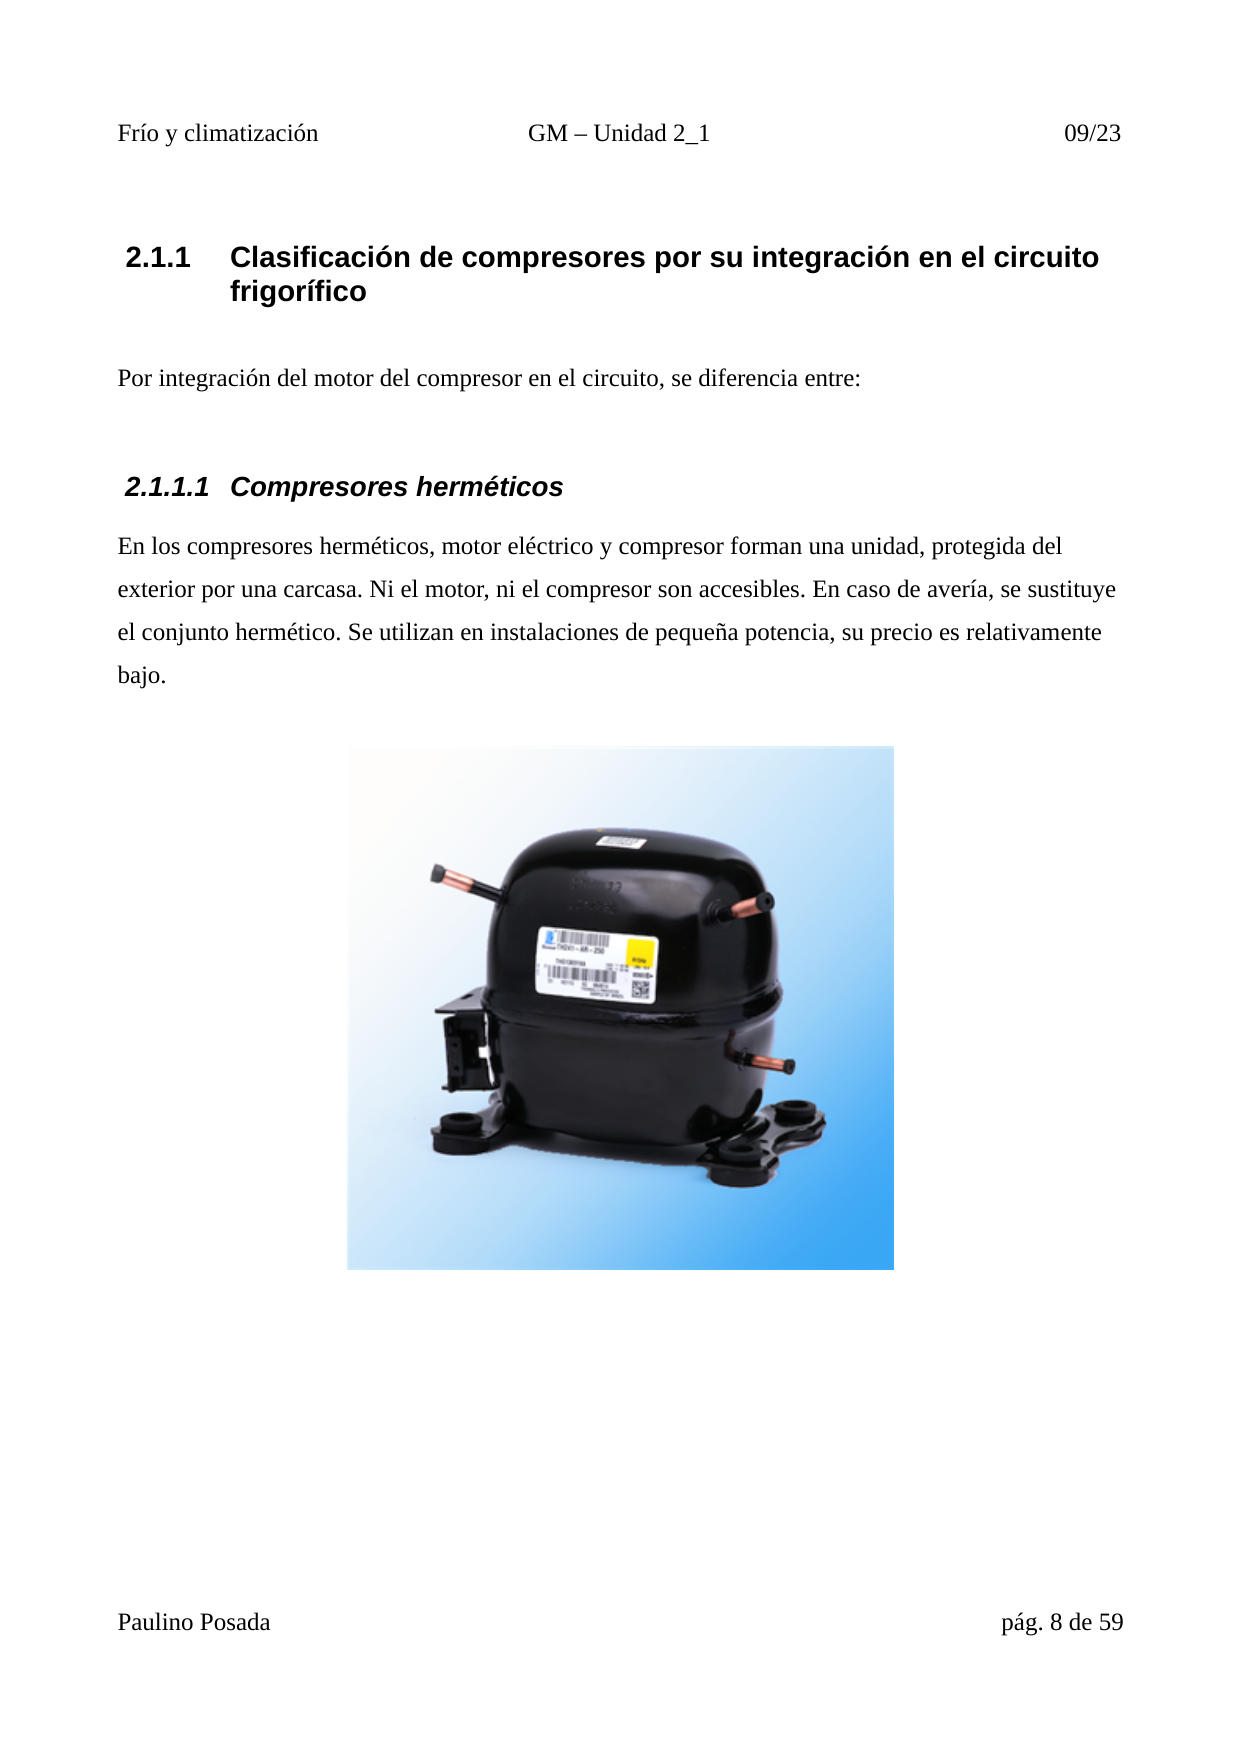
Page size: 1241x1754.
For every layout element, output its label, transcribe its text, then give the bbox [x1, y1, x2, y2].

subtitle Clasificación de compresores por su integración en el circuito frigorífico [117, 240, 1123, 308]
text Por integración del motor del compresor en el circuito, se diferencia entre: [117, 363, 1123, 392]
subtitle Compresores herméticos [117, 471, 1123, 502]
picture [346, 746, 894, 1270]
text En los compresores herméticos, motor eléctrico y compresor forman una unidad, protegida del exterior por una carcasa. Ni el motor, ni el compresor son accesibles. En caso de avería, se sustituye el conjunto hermético. Se utilizan en instalaciones de pequeña potencia, su precio es relativamente bajo. [117, 531, 1123, 689]
